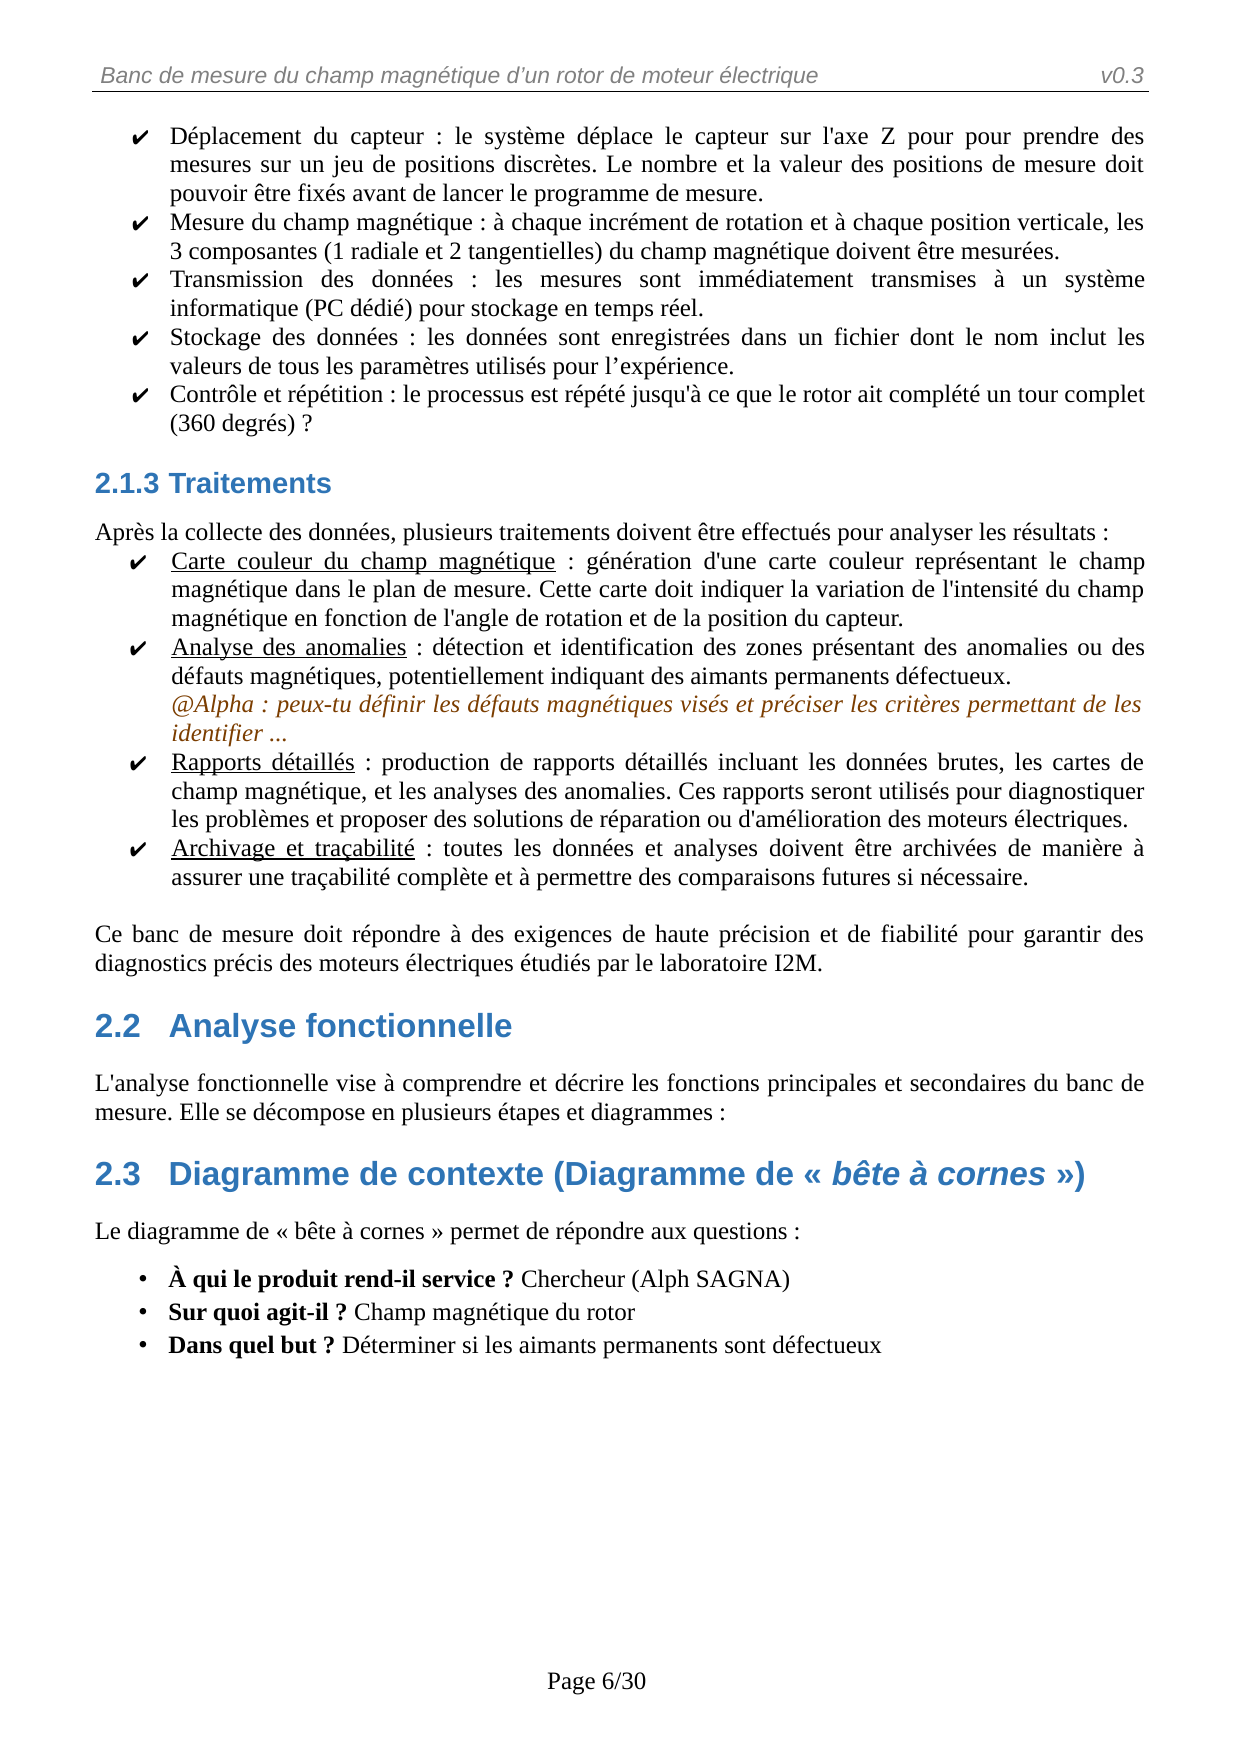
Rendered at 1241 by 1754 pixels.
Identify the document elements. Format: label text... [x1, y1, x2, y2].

text L'analyse fonctionnelle vise à comprendre et décrire les fonctions principales et secondaires du banc de mesure. Elle se décompose en plusieurs étapes et diagrammes : [94, 1068, 1146, 1125]
subtitle Traitements [94, 466, 1146, 499]
list Contrôle et répétition : le processus est répété jusqu'à ce que le rotor ait complété un tour complet (360 degrés) ? [132, 379, 1146, 437]
list Analyse des anomalies : détection et identification des zones présentant des anomalies ou des défauts magnétiques, potentiellement indiquant des aimants permanents défectueux. [130, 632, 1146, 689]
list Transmission des données : les mesures sont immédiatement transmises à un système informatique (PC dédié) pour stockage en temps réel. [132, 264, 1146, 322]
list Mesure du champ magnétique : à chaque incrément de rotation et à chaque position verticale, les 3 composantes (1 radiale et 2 tangentielles) du champ magnétique doivent être mesurées. [132, 207, 1146, 264]
list Déplacement du capteur : le système déplace le capteur sur l'axe Z pour pour prendre des mesures sur un jeu de positions discrètes. Le nombre et la valeur des positions de mesure doit pouvoir être fixés avant de lancer le programme de mesure. [132, 121, 1146, 207]
list Rapports détaillés : production de rapports détaillés incluant les données brutes, les cartes de champ magnétique, et les analyses des anomalies. Ces rapports seront utilisés pour diagnostiquer les problèmes et proposer des solutions de réparation ou d'amélioration des moteurs électriques. [130, 747, 1146, 833]
list Carte couleur du champ magnétique : génération d'une carte couleur représentant le champ magnétique dans le plan de mesure. Cette carte doit indiquer la variation de l'intensité du champ magnétique en fonction de l'angle de rotation et de la position du capteur. [130, 546, 1146, 632]
subtitle Analyse fonctionnelle [94, 1006, 1146, 1044]
list Dans quel but ? Déterminer si les aimants permanents sont défectueux [139, 1330, 1146, 1392]
list @Alpha : peux-tu définir les défauts magnétiques visés et préciser les critères permettant de les identifier ... [130, 689, 1146, 747]
text Le diagramme de « bête à cornes » permet de répondre aux questions : [94, 1216, 1146, 1245]
text Après la collecte des données, plusieurs traitements doivent être effectués pour analyser les résultats : [94, 517, 1146, 546]
list Stockage des données : les données sont enregistrées dans un fichier dont le nom inclut les valeurs de tous les paramètres utilisés pour l’expérience. [132, 322, 1146, 379]
list Archivage et traçabilité : toutes les données et analyses doivent être archivées de manière à assurer une traçabilité complète et à permettre des comparaisons futures si nécessaire. [130, 833, 1146, 891]
subtitle Diagramme de contexte (Diagramme de « bête à cornes ») [94, 1154, 1146, 1193]
list À qui le produit rend-il service ? Chercheur (Alph SAGNA) [139, 1264, 1146, 1293]
list Sur quoi agit-il ? Champ magnétique du rotor [139, 1297, 1146, 1326]
text Ce banc de mesure doit répondre à des exigences de haute précision et de fiabilité pour garantir des diagnostics précis des moteurs électriques étudiés par le laboratoire I2M. [94, 919, 1146, 977]
